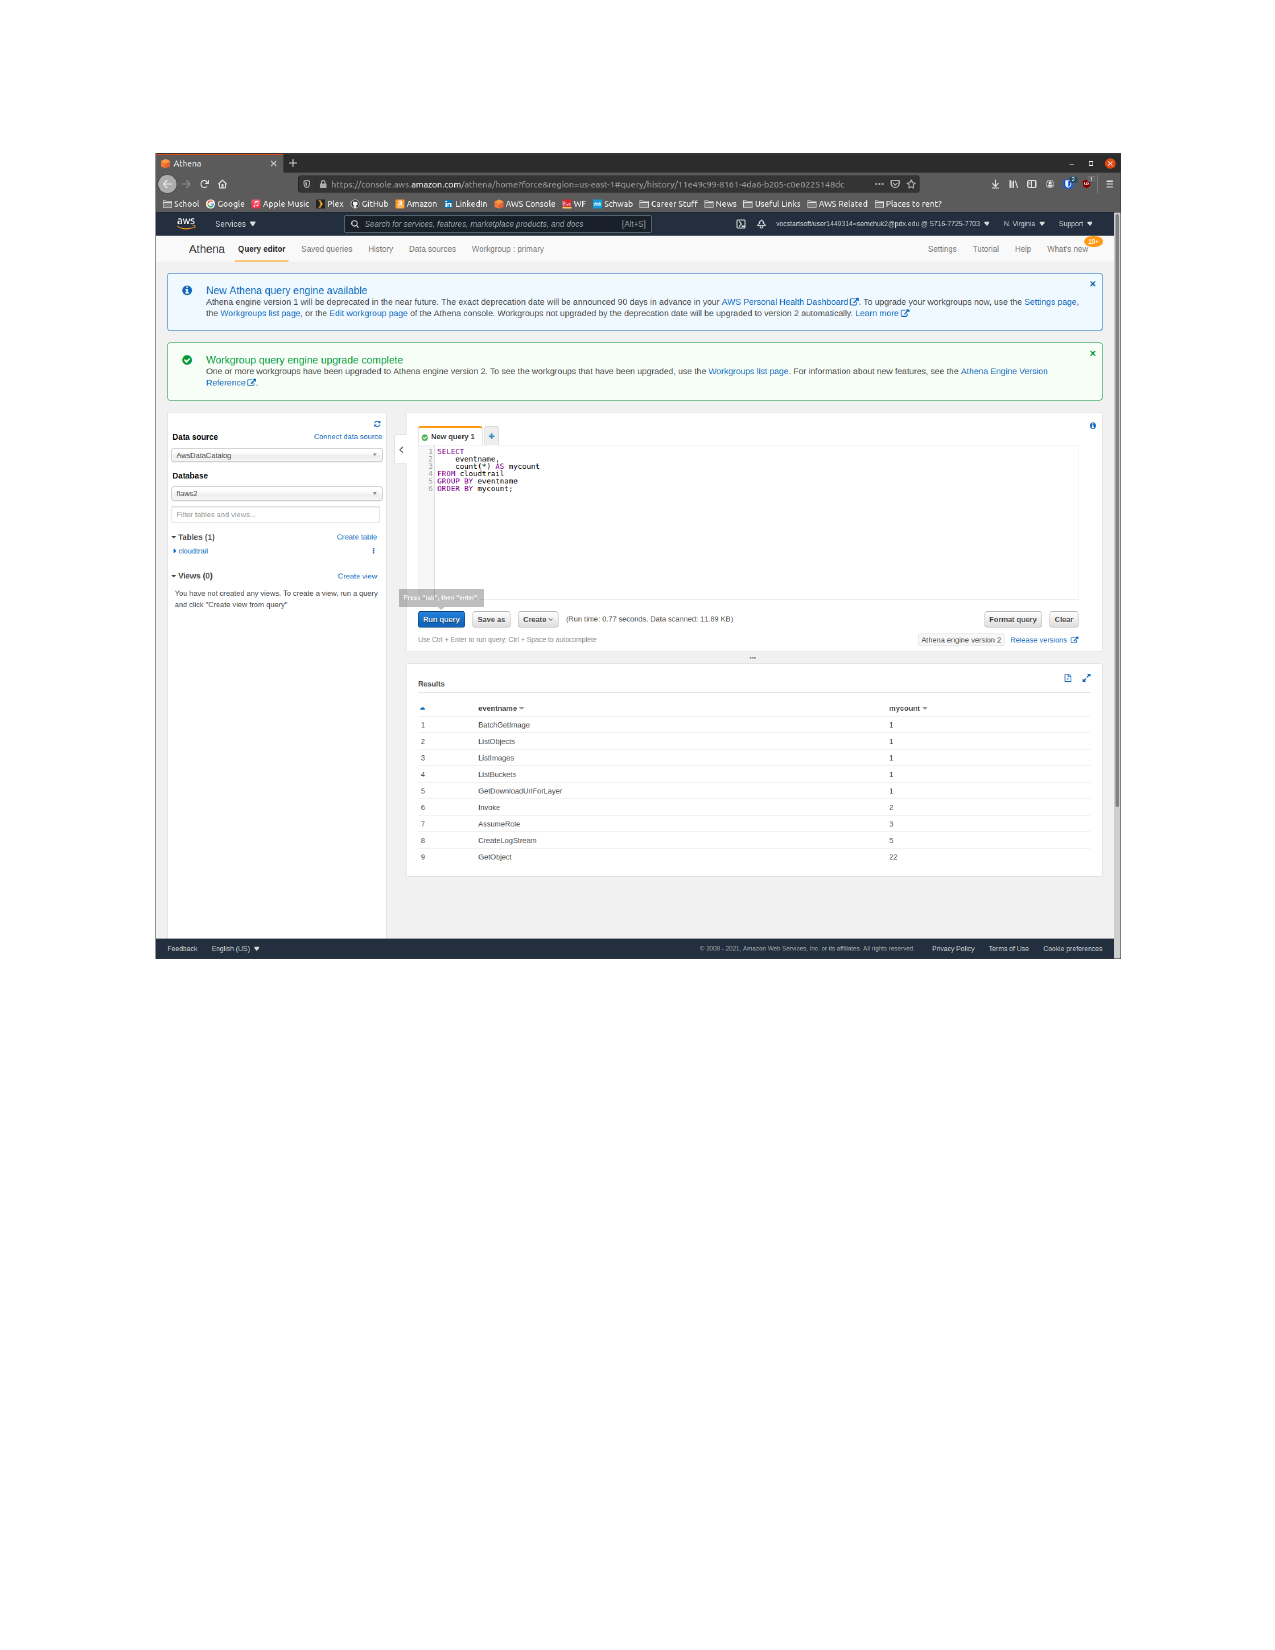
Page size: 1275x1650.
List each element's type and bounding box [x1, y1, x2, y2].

picture [150, 150, 1125, 964]
